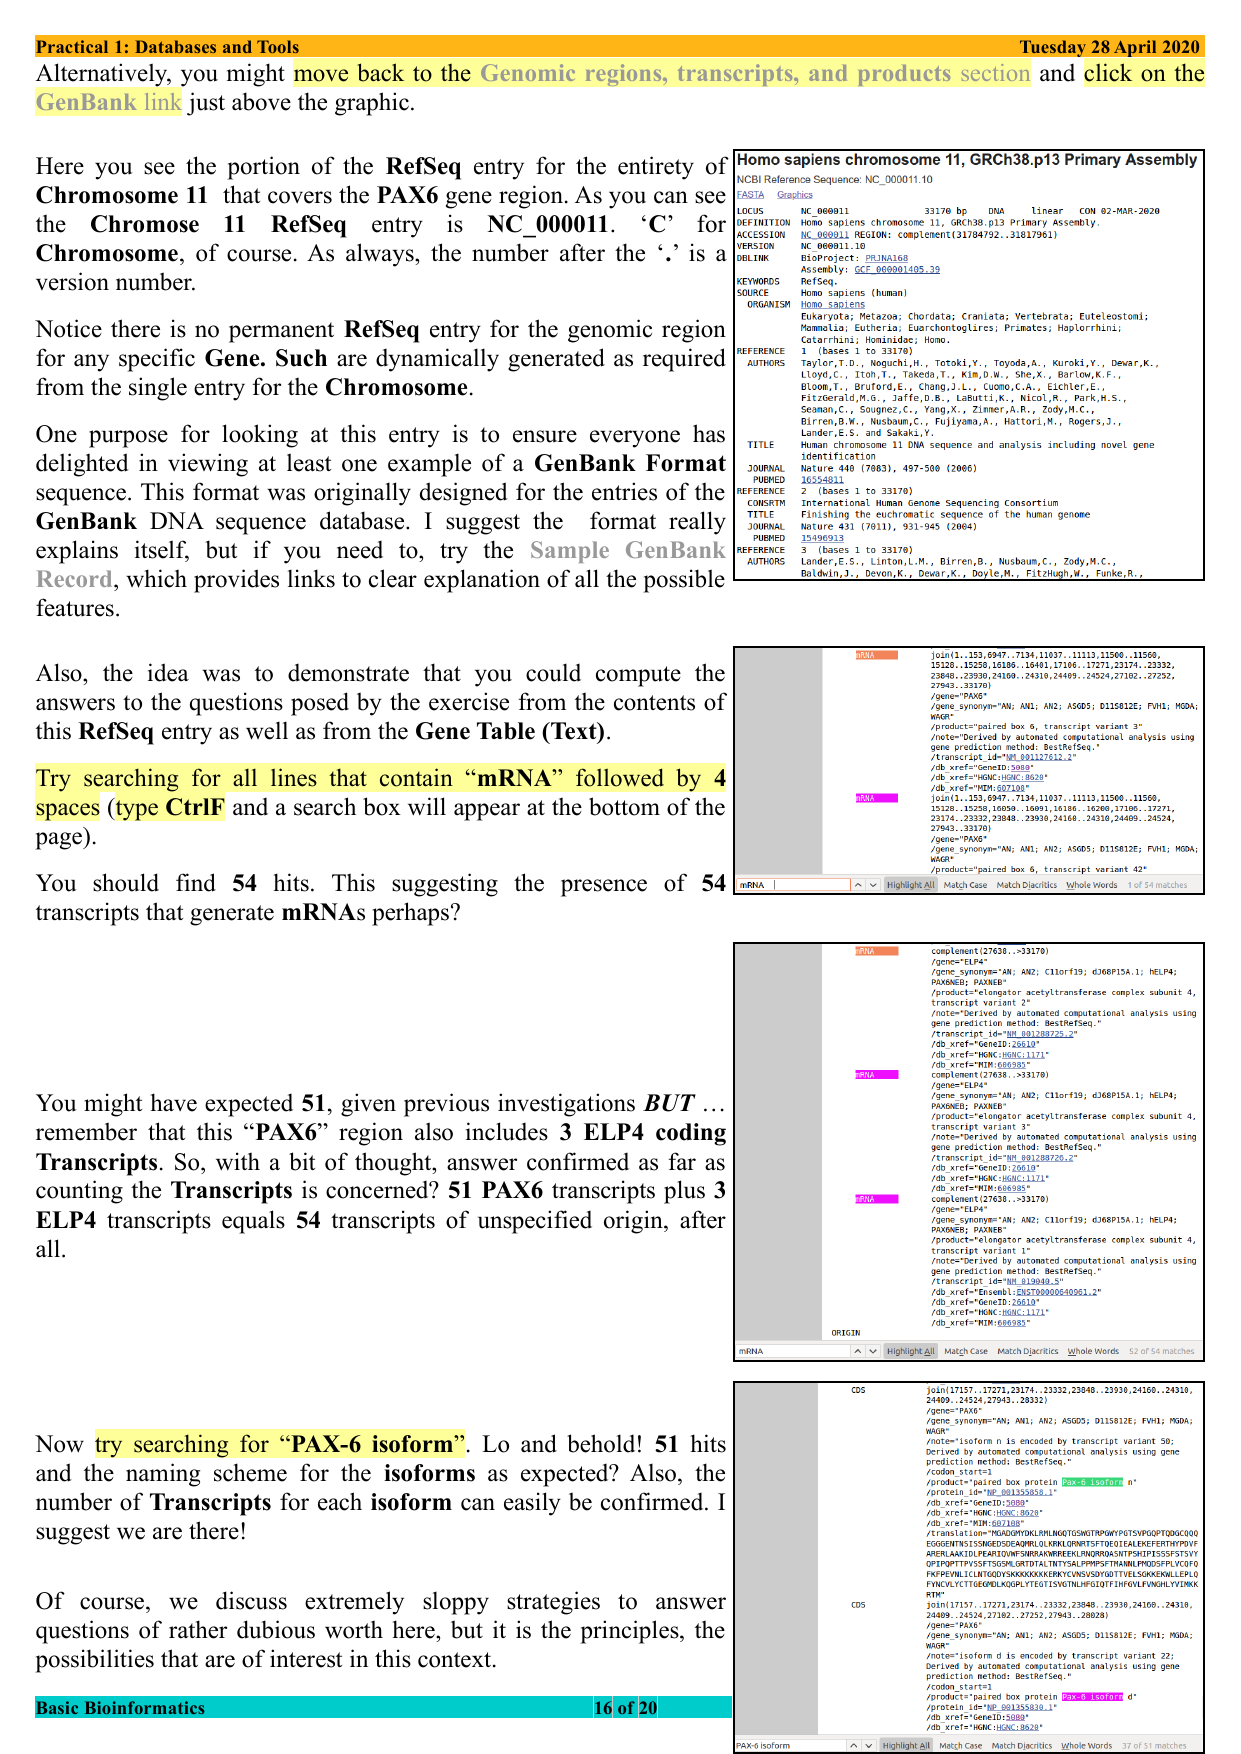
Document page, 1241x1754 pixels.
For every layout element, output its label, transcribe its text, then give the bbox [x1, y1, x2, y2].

text Also, the idea was to demonstrate that you could compute the answers to the questions posed by the exercise from the contents of this RefSeq entry as well as from the Gene Table (Text). [35, 647, 733, 895]
text Here you see the portion of the RefSeq entry for the entirety of Chromosome 11 that covers the PAX6 gene region. As you can see the Chromose 11 RefSeq entry is NC_000011. ‘C’ for Chromosome, of course. As always, the number after the ‘.’ is a version number. [35, 150, 733, 581]
text Alternatively, you might move back to the Genomic regions, transcripts, and products section and click on the GenBank link just above the graphic. [35, 57, 1205, 116]
picture [735, 944, 1203, 1360]
text Notice there is no permanent RefSeq entry for the genomic region for any specific Gene. Such are dynamically generated as required from the single entry for the Chromosome. [35, 314, 732, 401]
text You should find 54 hits. This suggesting the presence of 54 transcripts that generate mRNAs perhaps? [35, 868, 1205, 926]
text Of course, we discuss extremely sloppy strategies to answer questions of rather dubious worth here, but it is the principles, the possibilities that are of interest in this context. [35, 1586, 732, 1673]
picture [735, 1383, 1203, 1752]
text You might have expected 51, given previous investigations BUT … remember that this “PAX6” region also includes 3 ELP4 coding Transcripts. So, with a bit of thought, answer confirmed as far as counting the Transcripts is concerned? 51 PAX6 transcripts plus 3 ELP4 transcripts equals 54 transcripts of unspecified origin, after all. [35, 1088, 732, 1263]
text Now try searching for “PAX-6 isoform”. Lo and behold! 51 hits and the naming scheme for the isoforms as expected? Also, the number of Transcripts for each isoform can easily be confirmed. I suggest we are there! [35, 1429, 732, 1545]
text Try searching for all lines that contain “mRNA” followed by 4 spaces (type CtrlF and a search box will appear at the bottom of the page). [35, 763, 732, 850]
picture [735, 151, 1203, 579]
picture [735, 648, 1203, 893]
text One purpose for looking at this entry is to ensure everyone has delighted in viewing at least one example of a GenBank Format sequence. This format was originally designed for the entries of the GenBank DNA sequence database. I suggest the format really explains itself, but if you need to, try the Sample GenBank Record, which provides links to clear explanation of all the possible features. [35, 419, 1205, 622]
